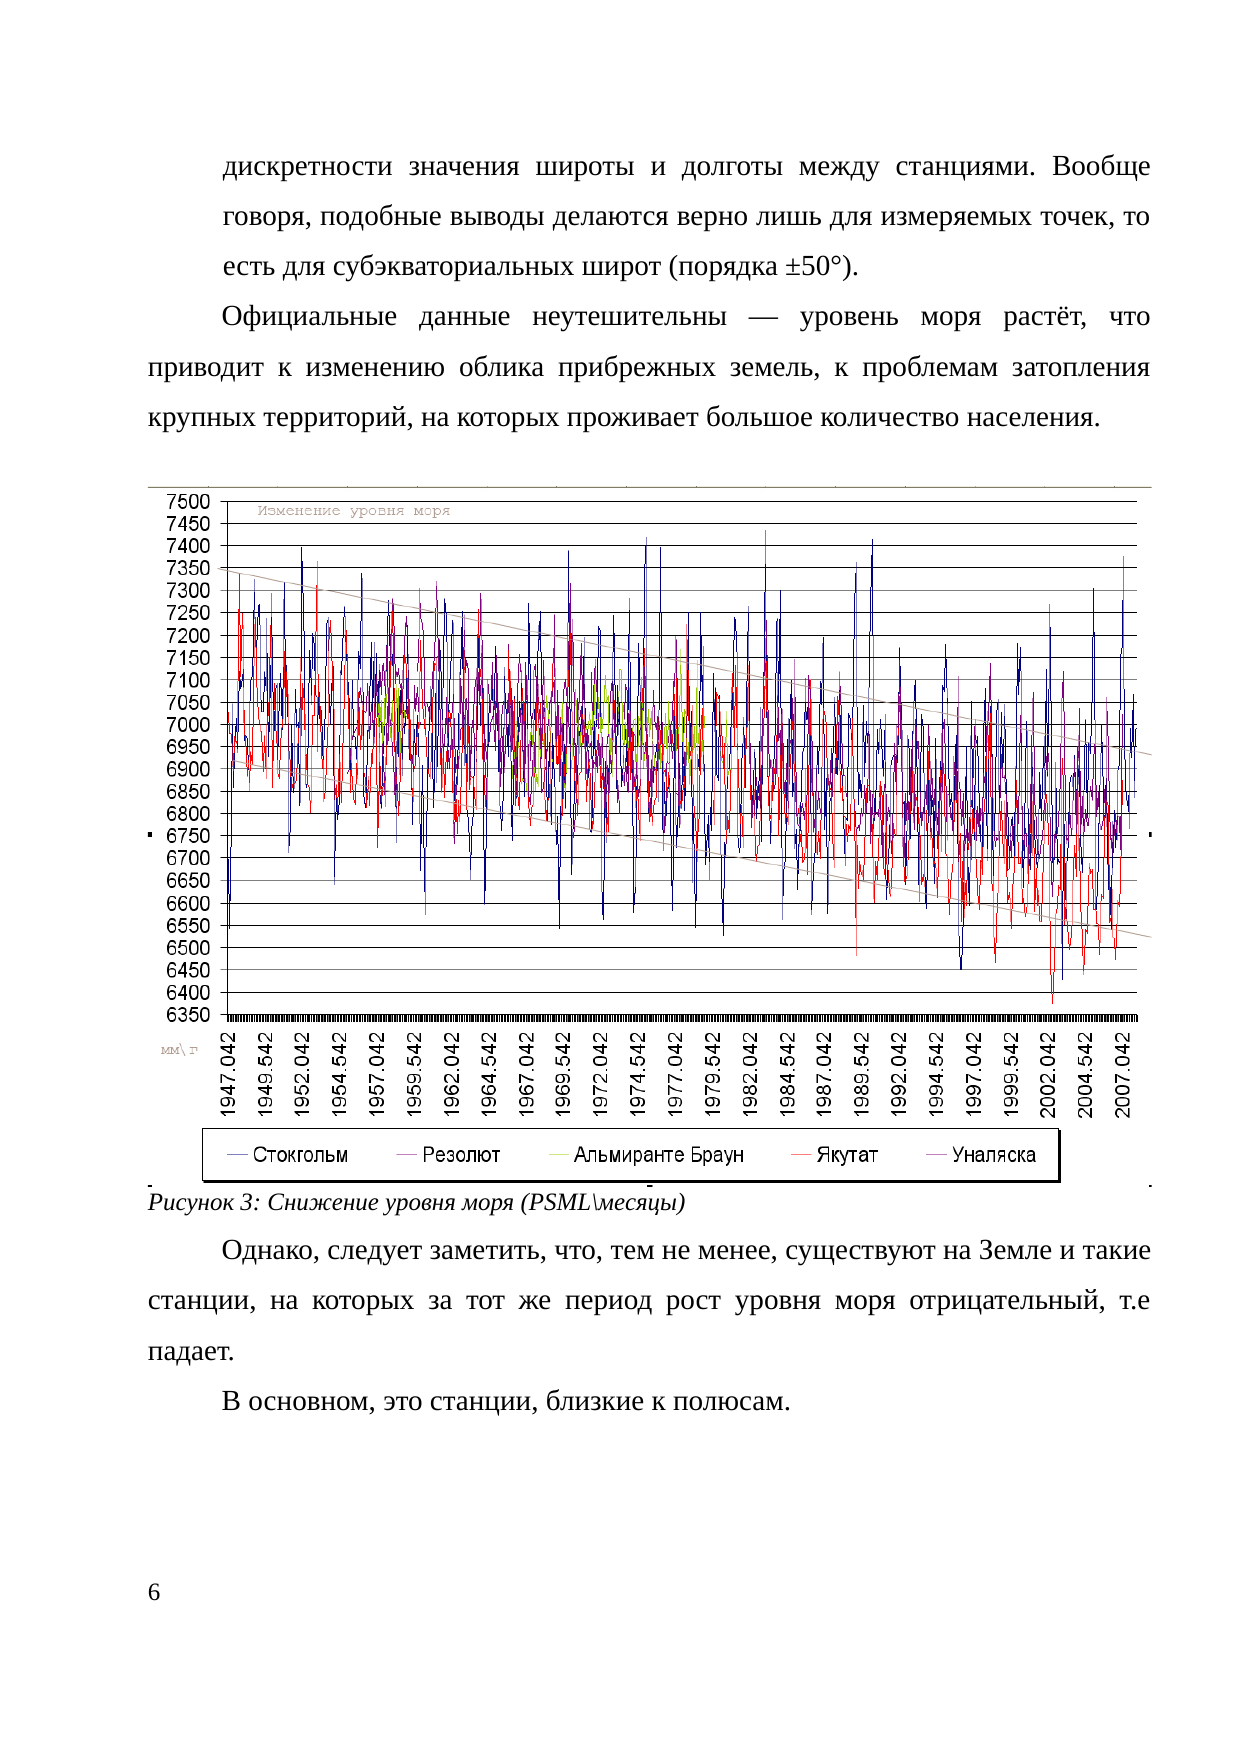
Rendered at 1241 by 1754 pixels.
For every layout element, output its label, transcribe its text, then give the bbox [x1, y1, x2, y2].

picture [147, 486, 1152, 1187]
text Рисунок 3: Снижение уровня моря (PSML\месяцы) [148, 1187, 1152, 1215]
text Официальные данные неутешительны — уровень моря растёт, что приводит к изменению облика прибрежных земель, к проблемам затопления крупных территорий, на которых проживает большое количество населения. [148, 298, 1152, 433]
list дискретности значения широты и долготы между станциями. Вообще говоря, подобные выводы делаются верно лишь для измеряемых точек, то есть для субэкваториальных широт (порядка ±50°). [185, 148, 1152, 282]
text Однако, следует заметить, что, тем не менее, существуют на Земле и такие станции, на которых за тот же период рост уровня моря отрицательный, т.е падает. [148, 1215, 1152, 1366]
text В основном, это станции, близкие к полюсам. [148, 1383, 1152, 1417]
text [148, 449, 1152, 486]
